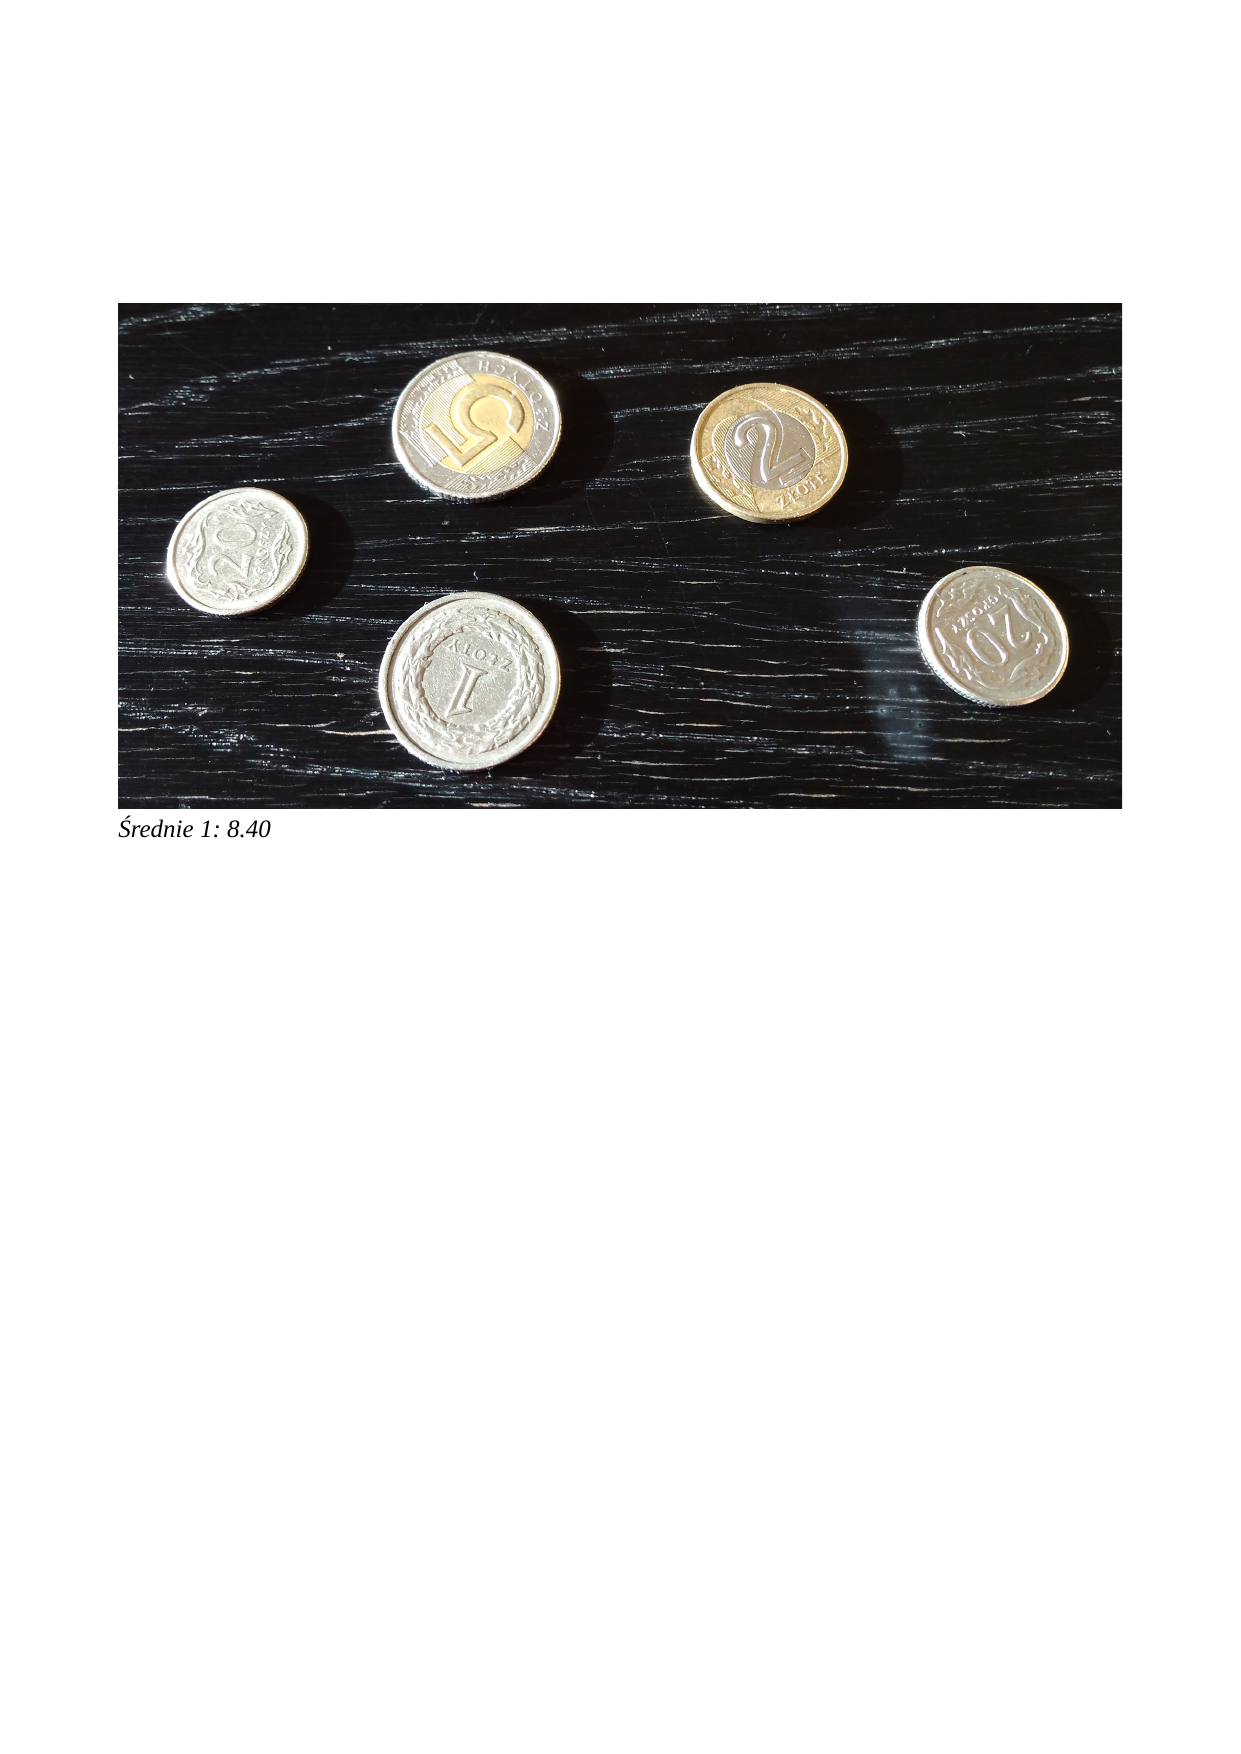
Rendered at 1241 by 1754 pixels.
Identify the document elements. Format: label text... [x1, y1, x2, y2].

picture [118, 303, 1123, 809]
text Średnie 1: 8.40 [118, 809, 1122, 843]
